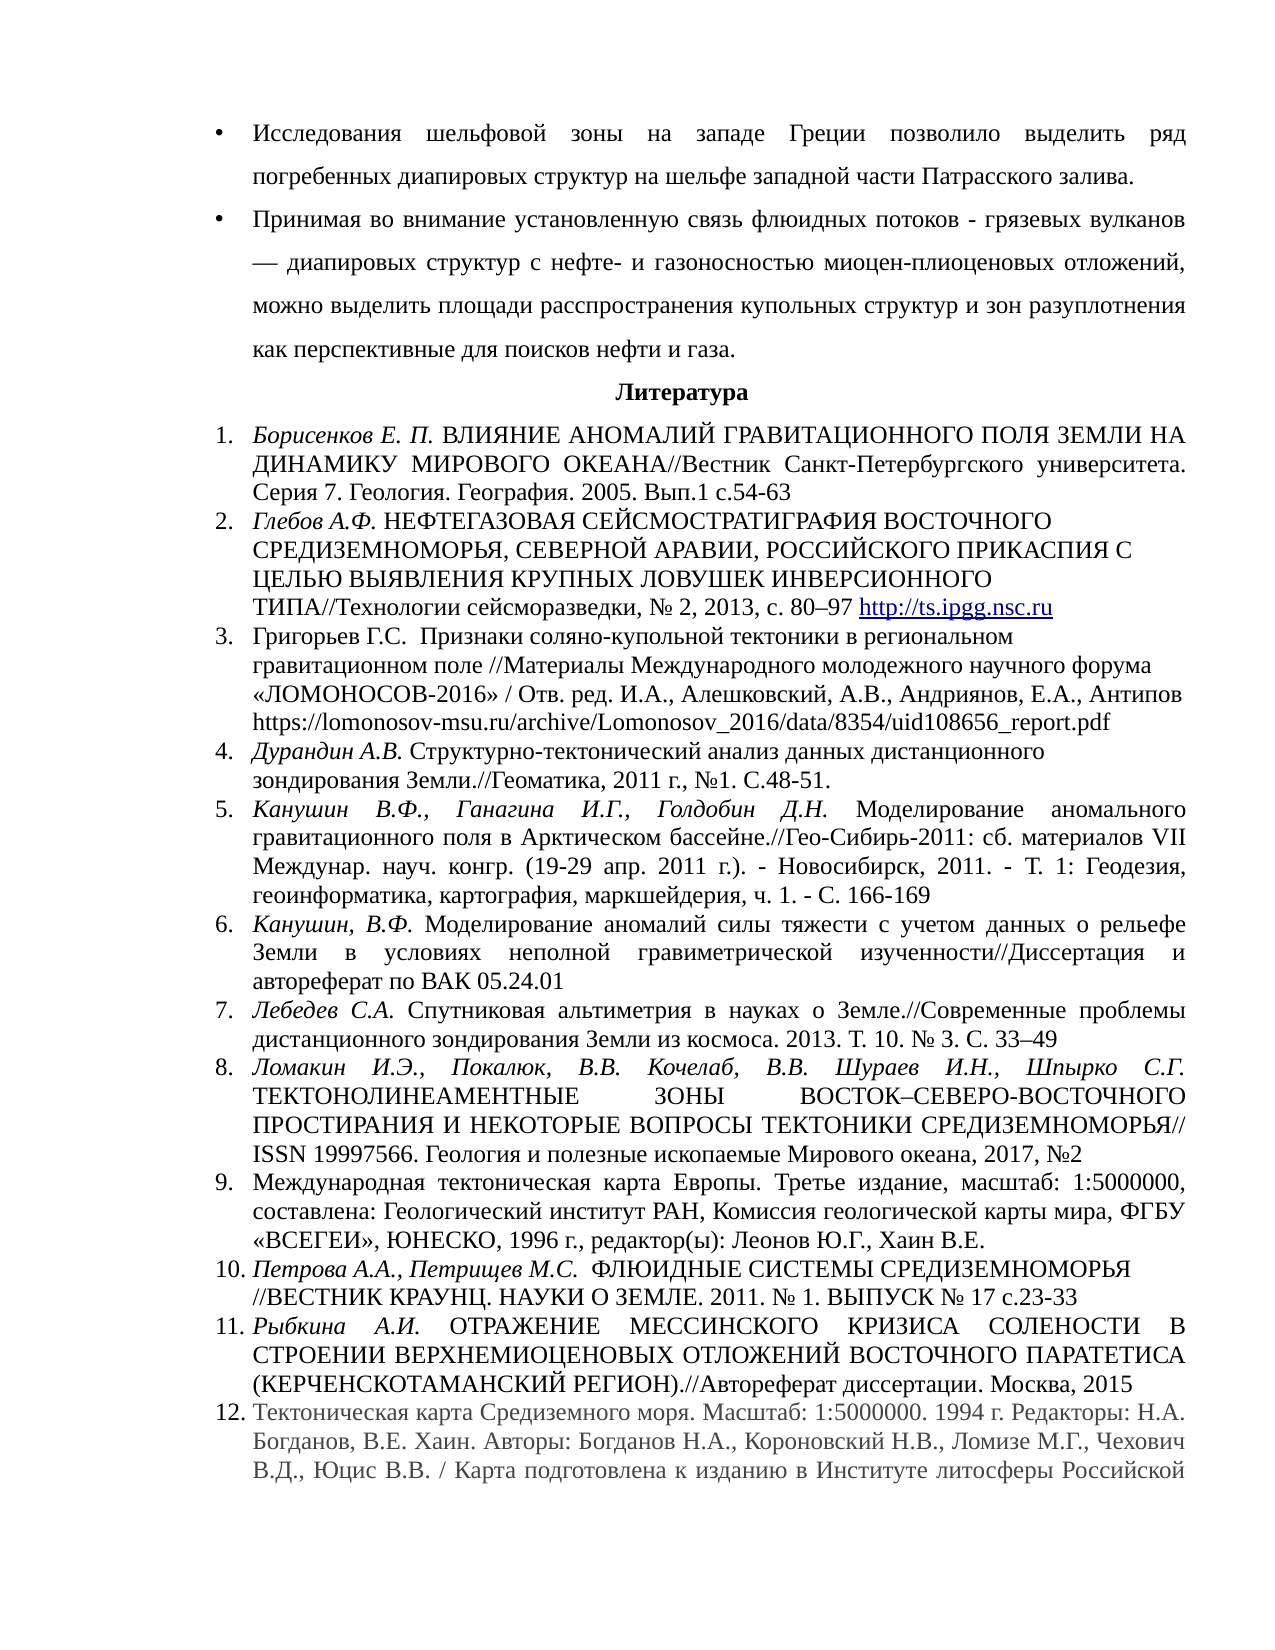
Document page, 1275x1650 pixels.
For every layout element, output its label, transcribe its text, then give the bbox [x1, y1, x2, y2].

list Борисенков Е. П. ВЛИЯНИЕ АНОМАЛИЙ ГРАВИТАЦИОННОГО ПОЛЯ ЗЕМЛИ НА ДИНАМИКУ МИРОВОГО ОКЕАНА//Вестник Санкт-Петербургского университета. Серия 7. Геология. География. 2005. Вып.1 с.54-63 [215, 420, 1186, 506]
list Глебов А.Ф. НЕФТЕГАЗОВАЯ СЕЙСМОСТРАТИГРАФИЯ ВОСТОЧНОГО СРЕДИЗЕМНОМОРЬЯ, СЕВЕРНОЙ АРАВИИ, РОССИЙСКОГО ПРИКАСПИЯ С ЦЕЛЬЮ ВЫЯВЛЕНИЯ КРУПНЫХ ЛОВУШЕК ИНВЕРСИОННОГО ТИПА//Технологии сейсморазведки, № 2, 2013, с. 80–97 http://ts.ipgg.nsc.ru [215, 506, 1186, 621]
list Канушин В.Ф., Ганагина И.Г., Голдобин Д.Н. Моделирование аномального гравитационного поля в Арктическом бассейне.//Гео-Сибирь-2011: сб. материалов VII Междунар. науч. конгр. (19-29 апр. 2011 г.). - Новосибирск, 2011. - Т. 1: Геодезия, геоинформатика, картография, маркшейдерия, ч. 1. - С. 166-169 [215, 794, 1186, 909]
text Литература [177, 377, 1186, 406]
list Дурандин А.В. Структурно-тектонический анализ данных дистанционного зондирования Земли.//Геоматика, 2011 г., №1. С.48-51. [215, 736, 1186, 794]
list Лебедев С.А. Спутниковая альтиметрия в науках о Земле.//Современные проблемы дистанционного зондирования Земли из космоса. 2013. Т. 10. № 3. С. 33–49 [215, 995, 1186, 1052]
subtitle Рыбкина А.И. ОТРАЖЕНИЕ МЕССИНСКОГО КРИЗИСА СОЛЕНОСТИ В СТРОЕНИИ ВЕРХНЕМИОЦЕНОВЫХ ОТЛОЖЕНИЙ ВОСТОЧНОГО ПАРАТЕТИСА (КЕРЧЕНСКОТАМАНСКИЙ РЕГИОН).//Автореферат диссертации. Москва, 2015 [215, 1311, 1186, 1397]
list Международная тектоническая карта Европы. Третье издание, масштаб: 1:5000000, составлена: Геологический институт РАН, Комиссия геологической карты мира, ФГБУ «ВСЕГЕИ», ЮНЕСКО, 1996 г., редактор(ы): Леонов Ю.Г., Хаин В.Е. [215, 1167, 1186, 1254]
list Петрова А.А., Петрищев М.С. ФЛЮИДНЫЕ СИСТЕМЫ СРЕДИЗЕМНОМОРЬЯ //ВЕСТНИК КРАУНЦ. НАУКИ О ЗЕМЛЕ. 2011. № 1. ВЫПУСК № 17 с.23-33 [215, 1254, 1186, 1311]
list Ломакин И.Э., Покалюк, В.В. Кочелаб, В.В. Шураев И.Н., Шпырко С.Г. ТЕКТОНОЛИНЕАМЕНТНЫЕ ЗОНЫ ВОСТОК–СЕВЕРО-ВОСТОЧНОГО ПРОСТИРАНИЯ И НЕКОТОРЫЕ ВОПРОСЫ ТЕКТОНИКИ СРЕДИЗЕМНОМОРЬЯ// ISSN 19997566. Геология и полезные ископаемые Мирового океана, 2017, №2 [215, 1052, 1186, 1167]
list Канушин, В.Ф. Моделирование аномалий силы тяжести с учетом данных о рельефе Земли в условиях неполной гравиметрической изученности//Диссертация и автореферат по ВАК 05.24.01 [215, 909, 1186, 995]
list Исследования шельфовой зоны на западе Греции позволило выделить ряд погребенных диапировых структур на шельфе западной части Патрасского залива. [215, 118, 1186, 190]
list Принимая во внимание установленную связь флюидных потоков - грязевых вулканов — диапировых структур с нефте- и газоносностью миоцен-плиоценовых отложений, можно выделить площади расспространения купольных структур и зон разуплотнения как перспективные для поисков нефти и газа. [215, 204, 1186, 362]
list Тектоническая карта Средиземного моря. Масштаб: 1:5000000. 1994 г. Редакторы: Н.А. Богданов, В.Е. Хаин. Авторы: Богданов Н.А., Короновский Н.В., Ломизе М.Г., Чехович В.Д., Юцис В.В. / Карта подготовлена к изданию в Институте литосферы Российской [215, 1397, 1186, 1484]
list Григорьев Г.С. Признаки соляно-купольной тектоники в региональном гравитационном поле //Материалы Международного молодежного научного форума «ЛОМОНОСОВ-2016» / Отв. ред. И.А., Алешковский, А.В., Андриянов, Е.А., Антипов https://lomonosov-msu.ru/archive/Lomonosov_2016/data/8354/uid108656_report.pdf [215, 621, 1186, 736]
